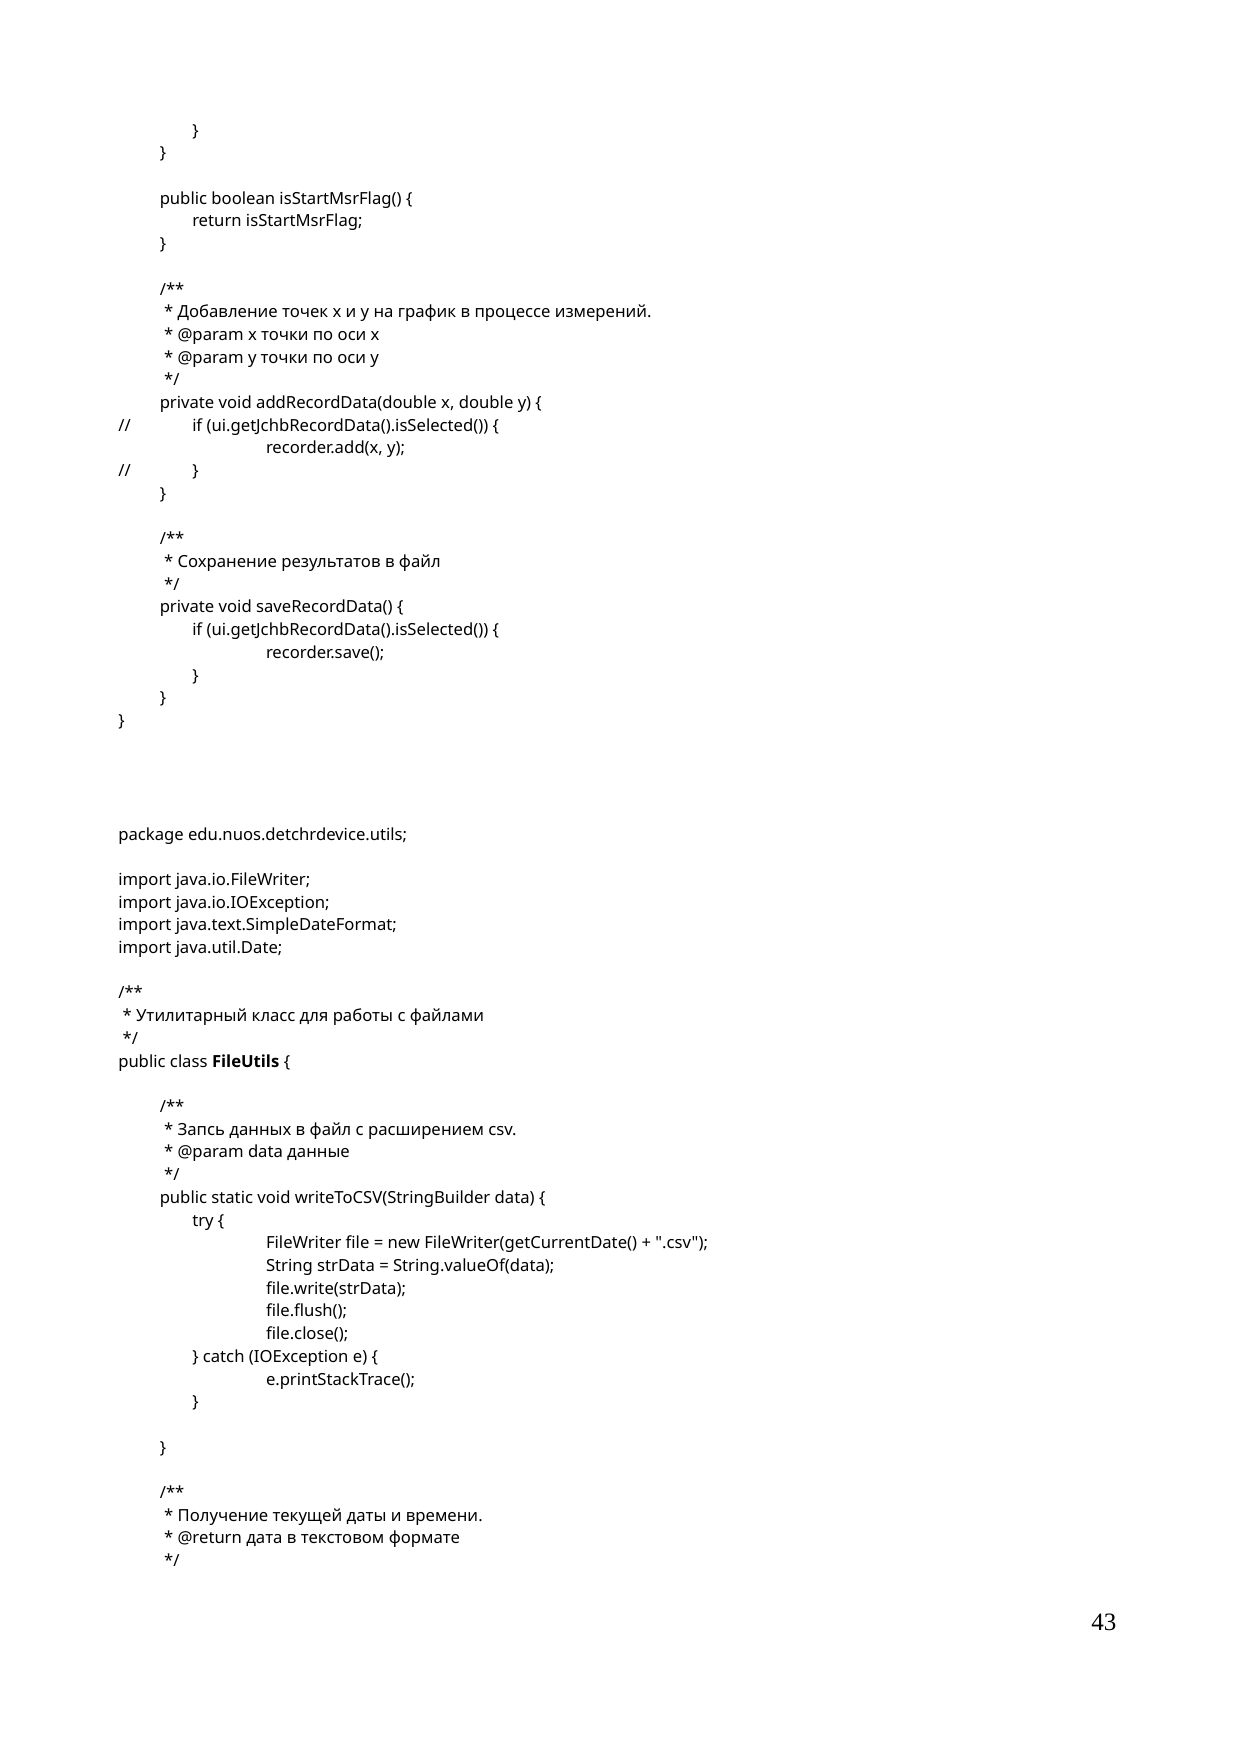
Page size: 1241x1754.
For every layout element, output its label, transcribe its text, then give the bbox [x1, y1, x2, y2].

text FileWriter file = new FileWriter(getCurrentDate() + ".csv"); [118, 1231, 1122, 1253]
text } [118, 686, 1122, 708]
text * Получение текущей даты и времени. [118, 1503, 1122, 1526]
text // if (ui.getJchbRecordData().isSelected()) { [118, 413, 1122, 436]
text } catch (IOException e) { [118, 1344, 1122, 1367]
text * Запсь данных в файл с расширением csv. [118, 1117, 1122, 1140]
text file.close(); [118, 1322, 1122, 1344]
text /** [118, 981, 1122, 1004]
text recorder.add(x, y); [118, 436, 1122, 459]
text * Утилитарный класс для работы с файлами [118, 1004, 1122, 1026]
text /** [118, 1094, 1122, 1117]
text public boolean isStartMsrFlag() { [118, 186, 1122, 209]
text */ [118, 1549, 1122, 1571]
text private void addRecordData(double x, double y) { [118, 391, 1122, 413]
text * @param data данные [118, 1140, 1122, 1163]
text * Добавление точек x и y на график в процессе измерений. [118, 300, 1122, 322]
text public class FileUtils { [118, 1049, 1122, 1072]
text * @param y точки по оси у [118, 345, 1122, 368]
text } [118, 118, 1122, 141]
text } [118, 708, 1122, 731]
text /** [118, 277, 1122, 300]
text } [118, 232, 1122, 254]
text */ [118, 1026, 1122, 1049]
text */ [118, 368, 1122, 391]
text * @param x точки по оси х [118, 322, 1122, 345]
text file.write(strData); [118, 1276, 1122, 1299]
text // } [118, 459, 1122, 481]
text */ [118, 572, 1122, 595]
text import java.text.SimpleDateFormat; [118, 913, 1122, 936]
text recorder.save(); [118, 640, 1122, 663]
text * @return дата в текстовом формате [118, 1526, 1122, 1549]
text try { [118, 1208, 1122, 1231]
text */ [118, 1163, 1122, 1185]
text /** [118, 1481, 1122, 1503]
text } [118, 1435, 1122, 1458]
text /** [118, 527, 1122, 549]
text import java.io.FileWriter; [118, 867, 1122, 890]
text * Сохранение результатов в файл [118, 549, 1122, 572]
text file.flush(); [118, 1299, 1122, 1322]
text } [118, 1390, 1122, 1412]
text package edu.nuos.detchrdevice.utils; [118, 822, 1122, 845]
text e.printStackTrace(); [118, 1367, 1122, 1390]
text } [118, 141, 1122, 163]
text if (ui.getJchbRecordData().isSelected()) { [118, 618, 1122, 640]
text String strData = String.valueOf(data); [118, 1253, 1122, 1276]
text import java.util.Date; [118, 936, 1122, 958]
text public static void writeToCSV(StringBuilder data) { [118, 1185, 1122, 1208]
text import java.io.IOException; [118, 890, 1122, 913]
text private void saveRecordData() { [118, 595, 1122, 618]
text return isStartMsrFlag; [118, 209, 1122, 232]
text } [118, 663, 1122, 686]
text } [118, 481, 1122, 504]
